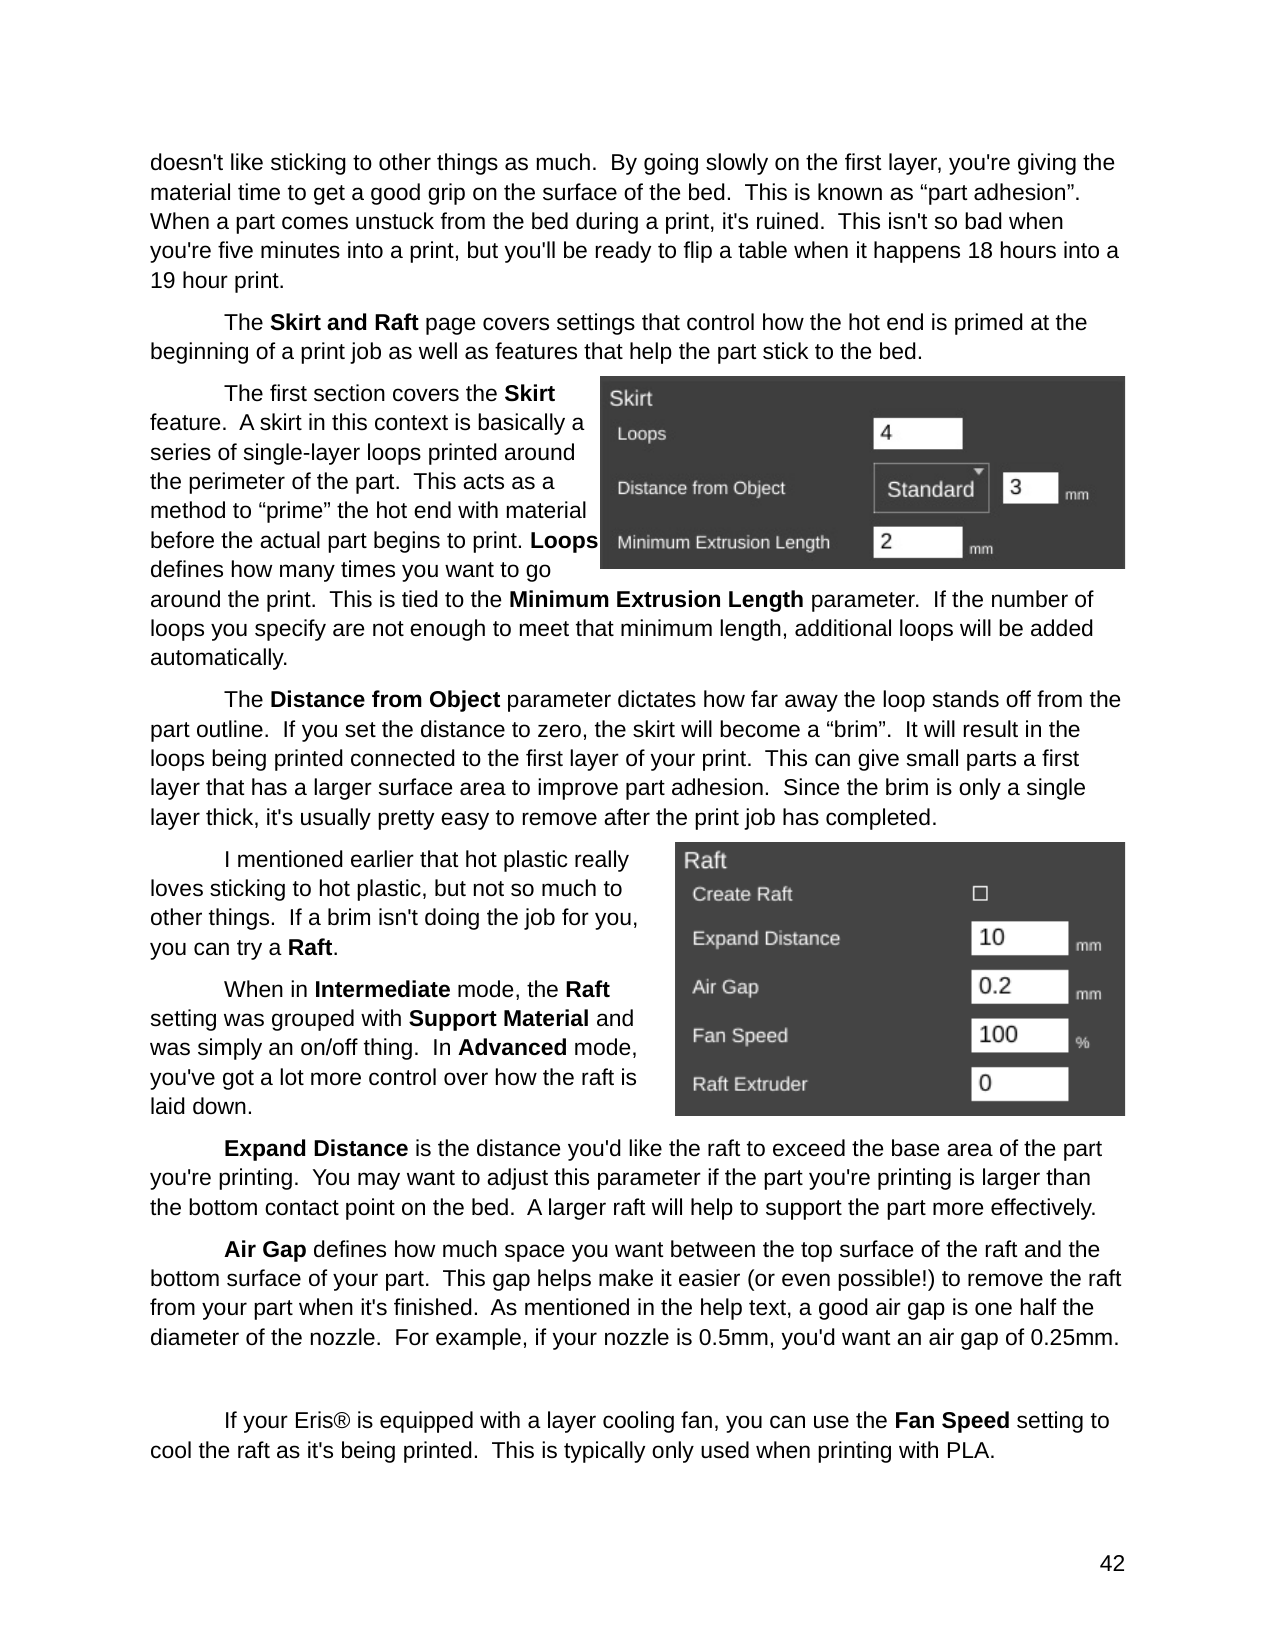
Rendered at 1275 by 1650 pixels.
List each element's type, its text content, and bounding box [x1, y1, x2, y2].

subtitle doesn't like sticking to other things as much. By going slowly on the first layer, you're giving the material time to get a good grip on the surface of the bed. This is known as “part adhesion”. When a part comes unstuck from the bed during a print, it's ruined. This isn't so bad when you're five minutes into a print, but you'll be ready to flip a table when it happens 18 hours into a 19 hour print. [150, 150, 1125, 293]
picture [600, 376, 1125, 569]
subtitle I mentioned earlier that hot plastic really loves sticking to hot plastic, but not so much to other things. If a brim isn't doing the job for you, you can try a Raft. [150, 846, 675, 960]
picture [675, 842, 1125, 1116]
subtitle The Distance from Object parameter dictates how far away the loop stands off from the part outline. If you set the distance to zero, the skirt will become a “brim”. It will result in the loops being printed connected to the first layer of your print. This can give small parts a first layer that has a larger surface area to improve part adhesion. Since the brim is only a single layer thick, it's usually pretty easy to remove after the print job has completed. [150, 687, 1125, 830]
subtitle When in Intermediate mode, the Raft setting was grouped with Support Material and was simply an on/off thing. In Advanced mode, you've got a lot more control over how the raft is laid down. [150, 976, 1125, 1119]
subtitle If your Eris® is equipped with a layer cooling fan, you can use the Fan Speed setting to cool the raft as it's being printed. This is typically only used when printing with PLA. [150, 1408, 1125, 1463]
subtitle The first section covers the Skirt feature. A skirt in this context is basically a series of single-layer loops printed around the perimeter of the part. This acts as a method to “prime” the hot end with material before the actual part begins to print. Loops defines how many times you want to go around the print. This is tied to the Minimum Extrusion Length parameter. If the number of loops you specify are not enough to meet that minimum length, additional loops will be added automatically. [150, 381, 1125, 671]
subtitle Expand Distance is the distance you'd like the raft to exceed the base area of the part you're printing. You may want to adjust this parameter if the part you're printing is larger than the bottom contact point on the bed. A larger raft will help to support the part more effectively. [150, 1136, 1125, 1220]
subtitle The Skirt and Raft page covers settings that control how the hot end is primed at the beginning of a print job as well as features that help the part stick to the bed. [150, 309, 1125, 364]
subtitle Air Gap defines how much space you want between the top surface of the raft and the bottom surface of your part. This gap helps make it easier (or even possible!) to remove the raft from your part when it's finished. As mentioned in the help text, a good air gap is one half the diameter of the nozzle. For example, if your nozzle is 0.5mm, you'd want an air gap of 0.25mm. [150, 1236, 1125, 1350]
